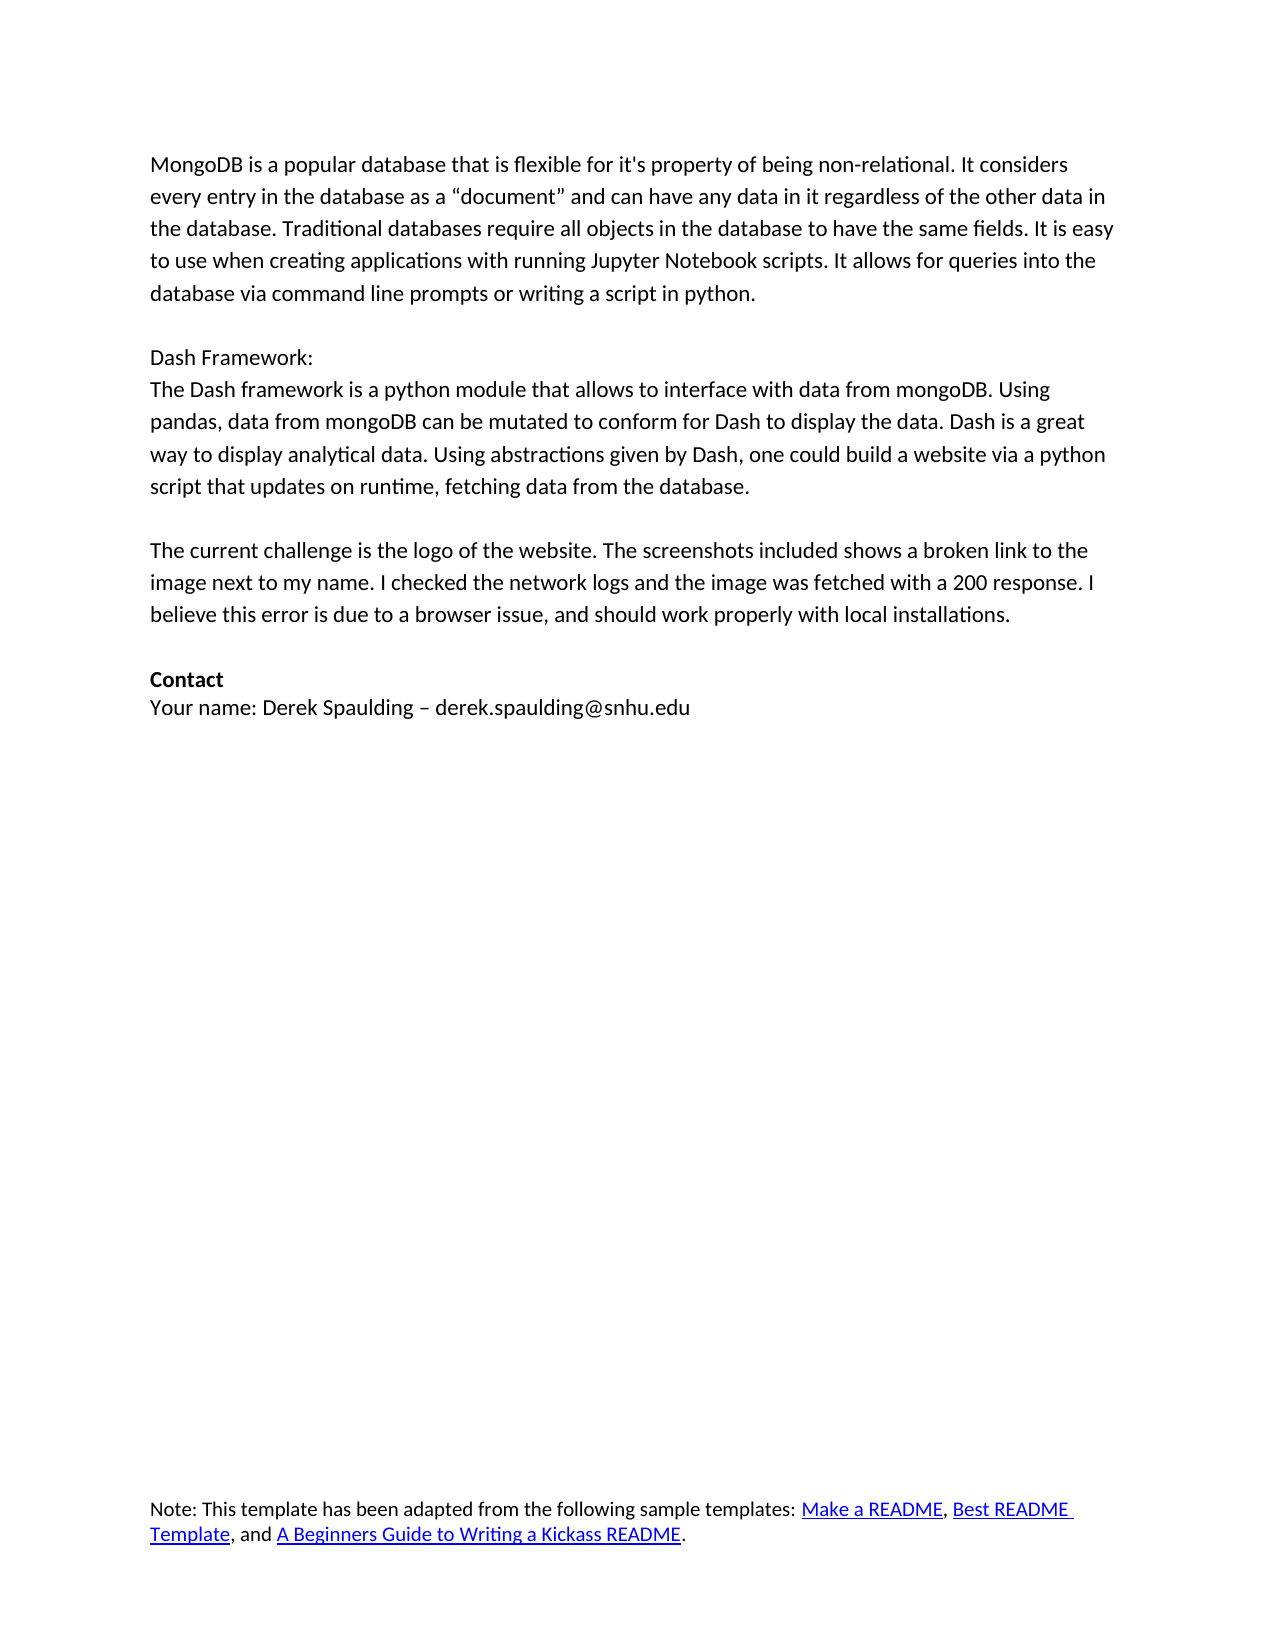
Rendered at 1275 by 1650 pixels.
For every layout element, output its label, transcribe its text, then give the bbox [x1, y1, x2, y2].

text Dash Framework: [150, 343, 1125, 371]
text The current challenge is the logo of the website. The screenshots included shows a broken link to the image next to my name. I checked the network logs and the image was fetched with a 200 response. I believe this error is due to a browser issue, and should work properly with local installations. [150, 536, 1125, 629]
subtitle Contact [150, 665, 1125, 693]
text Your name: Derek Spaulding – derek.spaulding@snhu.edu [150, 693, 1125, 721]
text The Dash framework is a python module that allows to interface with data from mongoDB. Using pandas, data from mongoDB can be mutated to conform for Dash to display the data. Dash is a great way to display analytical data. Using abstractions given by Dash, one could build a website via a python script that updates on runtime, fetching data from the database. [150, 375, 1125, 500]
text MongoDB is a popular database that is flexible for it's property of being non-relational. It considers every entry in the database as a “document” and can have any data in it regardless of the other data in the database. Traditional databases require all objects in the database to have the same fields. It is easy to use when creating applications with running Jupyter Notebook scripts. It allows for queries into the database via command line prompts or writing a script in python. [150, 150, 1125, 307]
